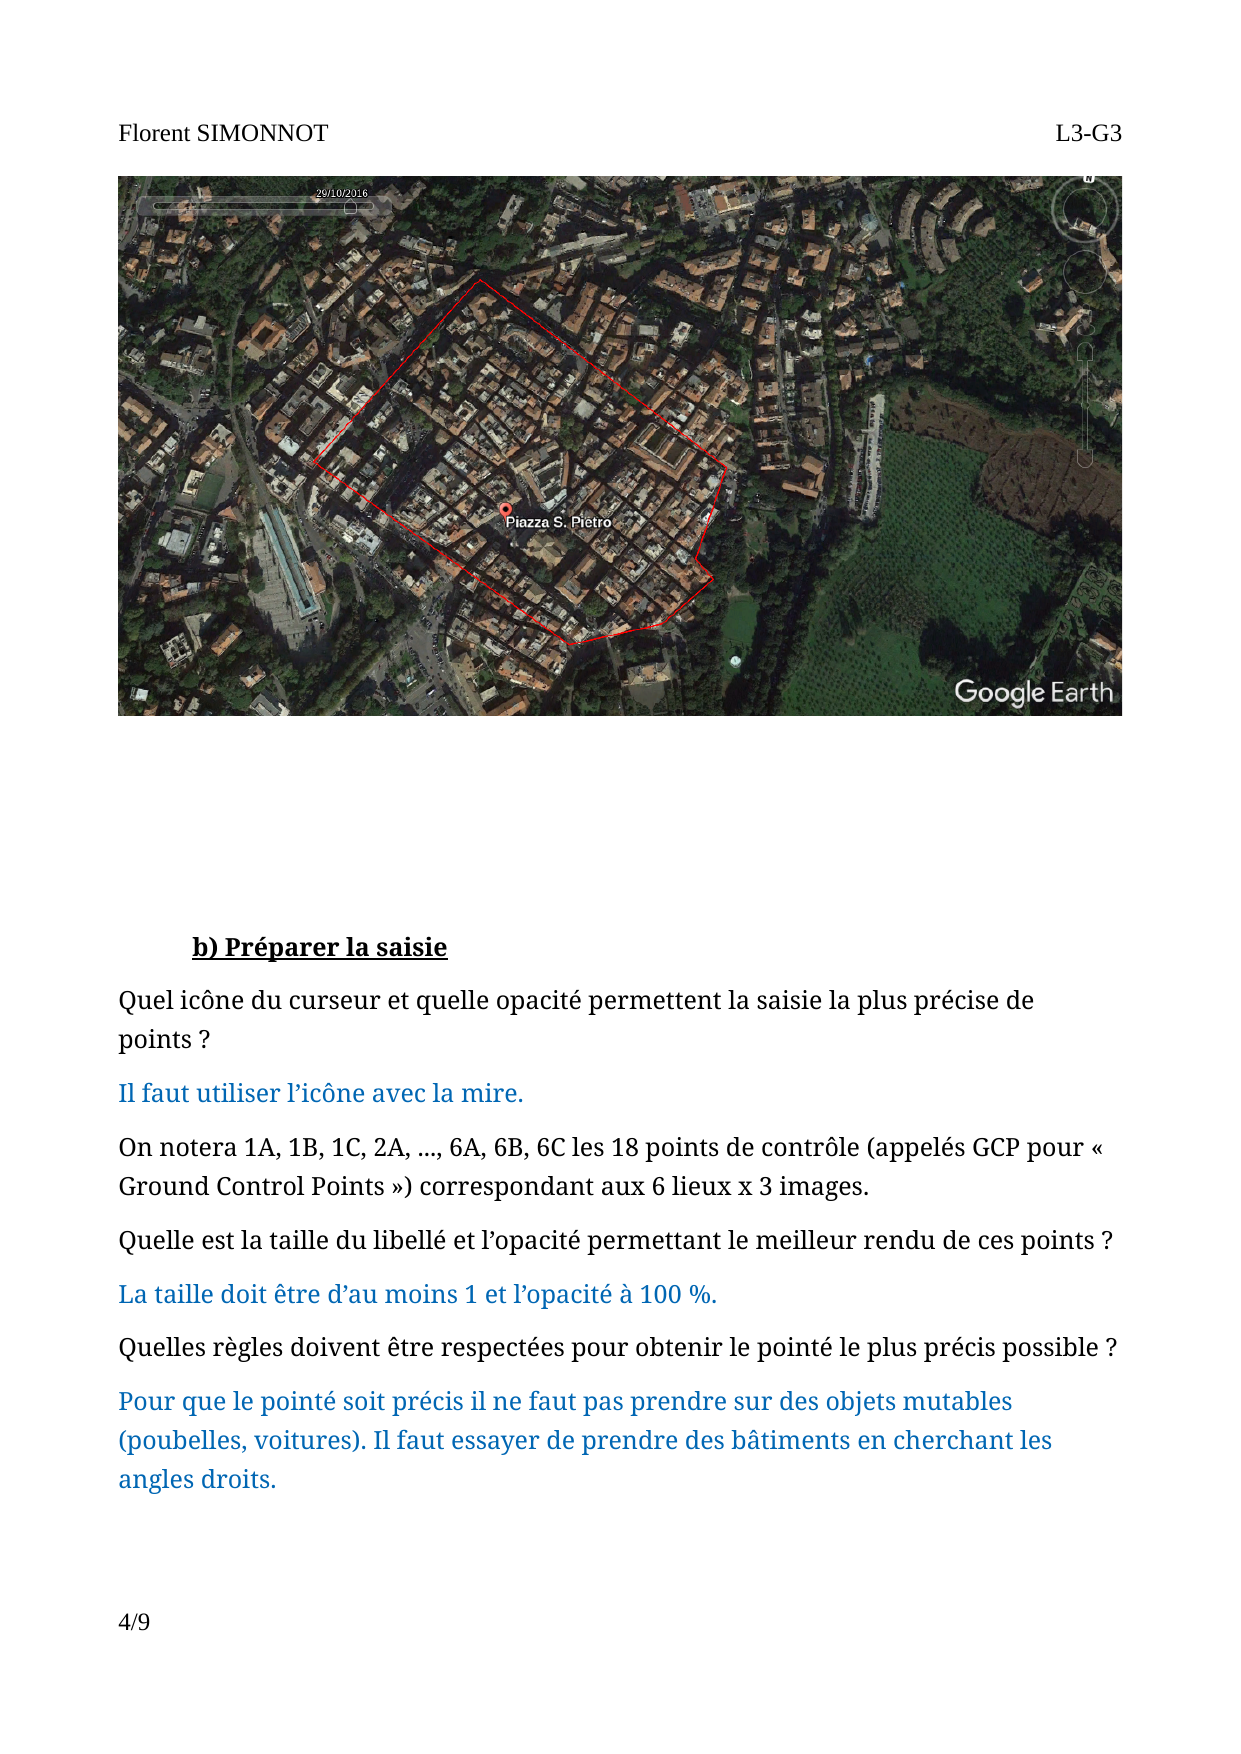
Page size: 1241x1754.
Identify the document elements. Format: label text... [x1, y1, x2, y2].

picture [118, 176, 1123, 716]
text Quelles règles doivent être respectées pour obtenir le pointé le plus précis possible ? [118, 1330, 1122, 1364]
text Pour que le pointé soit précis il ne faut pas prendre sur des objets mutables (poubelles, voitures). Il faut essayer de prendre des bâtiments en cherchant les angles droits. [118, 1384, 1122, 1496]
text Quelle est la taille du libellé et l’opacité permettant le meilleur rendu de ces points ? [118, 1222, 1122, 1257]
text b) Préparer la saisie [118, 929, 1122, 963]
text Il faut utiliser l’icône avec la mire. [118, 1076, 1122, 1110]
text On notera 1A, 1B, 1C, 2A, ..., 6A, 6B, 6C les 18 points de contrôle (appelés GCP pour « Ground Control Points ») correspondant aux 6 lieux x 3 images. [118, 1129, 1122, 1203]
text La taille doit être d’au moins 1 et l’opacité à 100 %. [118, 1276, 1122, 1310]
text Quel icône du curseur et quelle opacité permettent la saisie la plus précise de points ? [118, 983, 1122, 1056]
